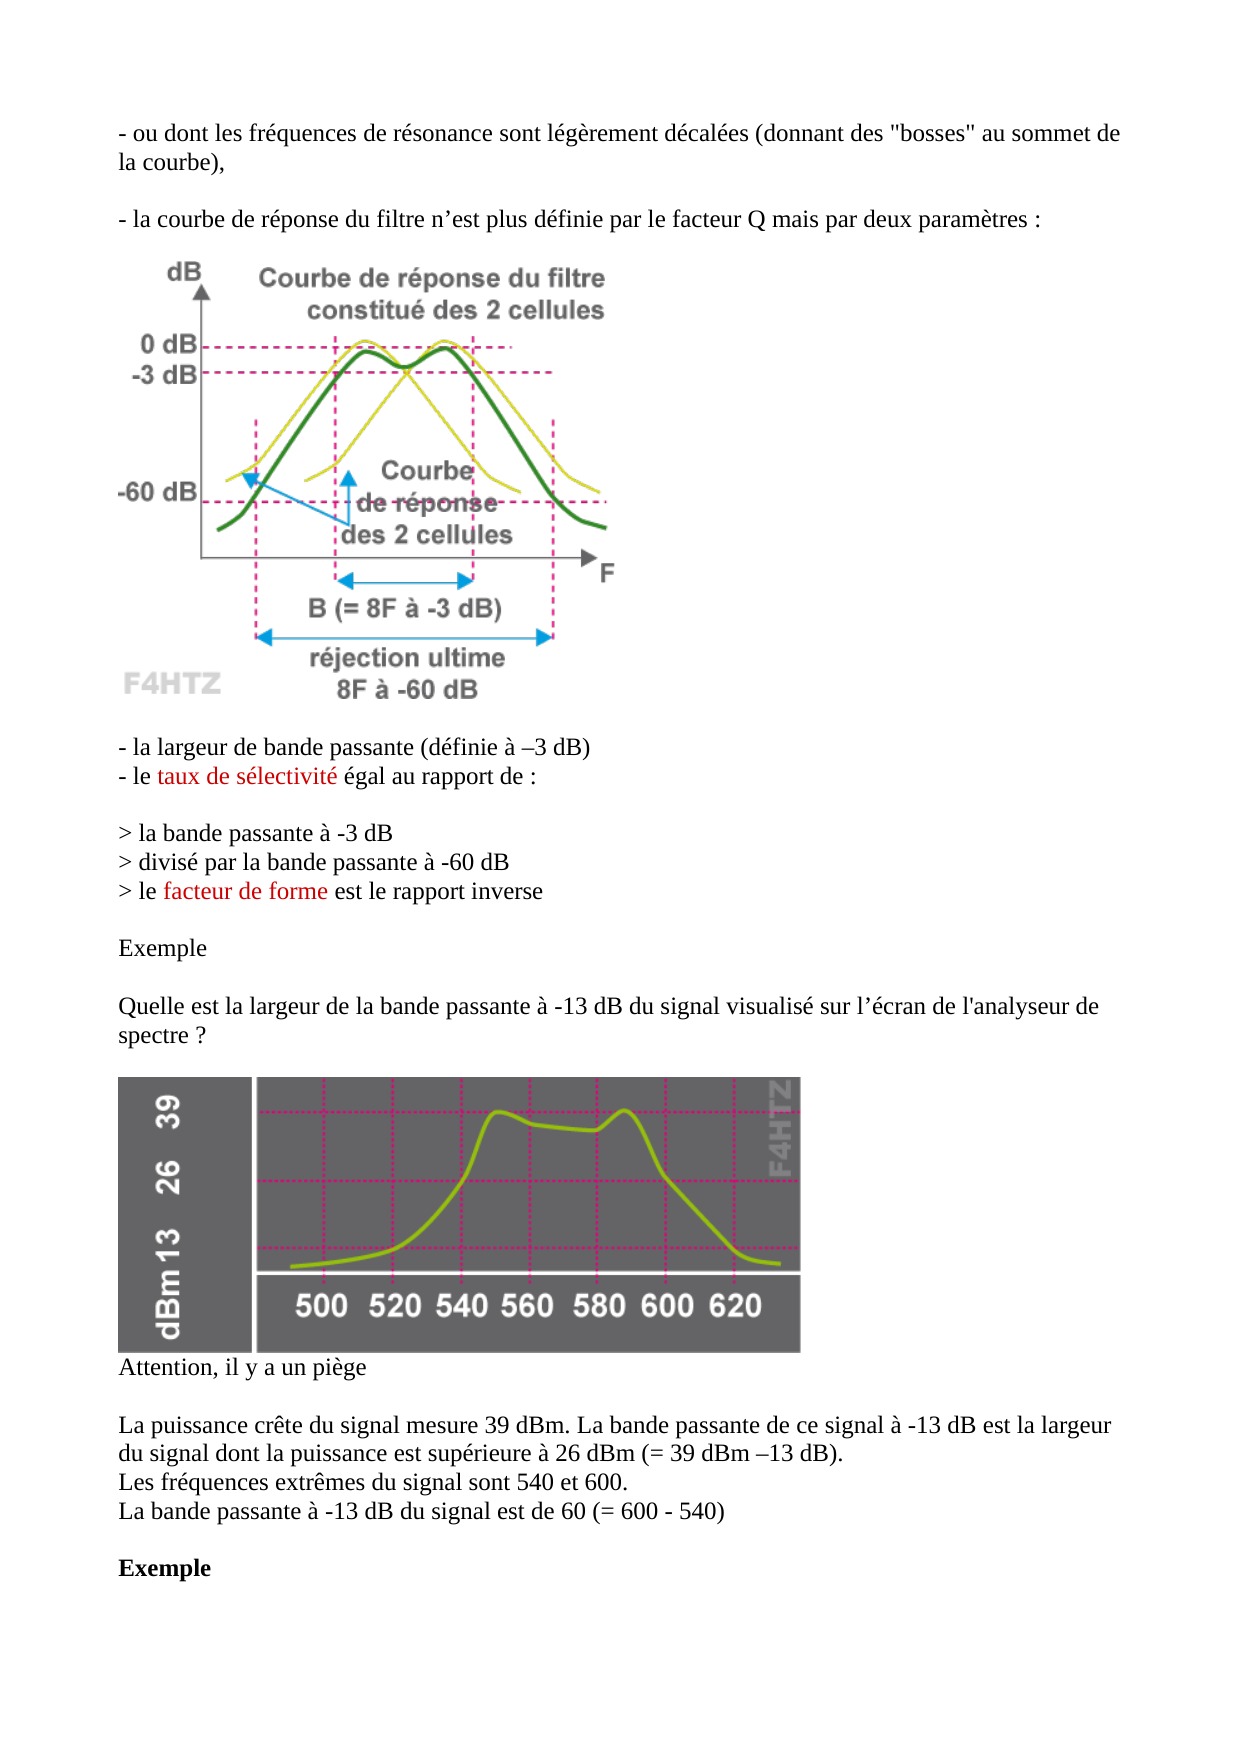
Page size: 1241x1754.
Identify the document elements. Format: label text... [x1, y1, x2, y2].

text Exemple [118, 1553, 1122, 1582]
text - ou dont les fréquences de résonance sont légèrement décalées (donnant des "bosses" au sommet de la courbe), [118, 118, 1122, 176]
picture [118, 261, 615, 699]
text La puissance crête du signal mesure 39 dBm. La bande passante de ce signal à -13 dB est la largeur du signal dont la puissance est supérieure à 26 dBm (= 39 dBm –13 dB). [118, 1410, 1122, 1467]
text Exemple [118, 933, 1122, 962]
text > divisé par la bande passante à -60 dB [118, 847, 1122, 876]
text > la bande passante à -3 dB [118, 818, 1122, 847]
picture [118, 1077, 801, 1353]
text - la largeur de bande passante (définie à –3 dB) [118, 732, 1122, 761]
text Les fréquences extrêmes du signal sont 540 et 600. [118, 1467, 1122, 1496]
text Attention, il y a un piège [118, 1352, 1122, 1381]
text Quelle est la largeur de la bande passante à -13 dB du signal visualisé sur l’écran de l'analyseur de spectre ? [118, 991, 1122, 1048]
text - le taux de sélectivité égal au rapport de : [118, 761, 1122, 790]
text - la courbe de réponse du filtre n’est plus définie par le facteur Q mais par deux paramètres : [118, 204, 1122, 233]
text > le facteur de forme est le rapport inverse [118, 876, 1122, 905]
text La bande passante à -13 dB du signal est de 60 (= 600 - 540) [118, 1496, 1122, 1525]
